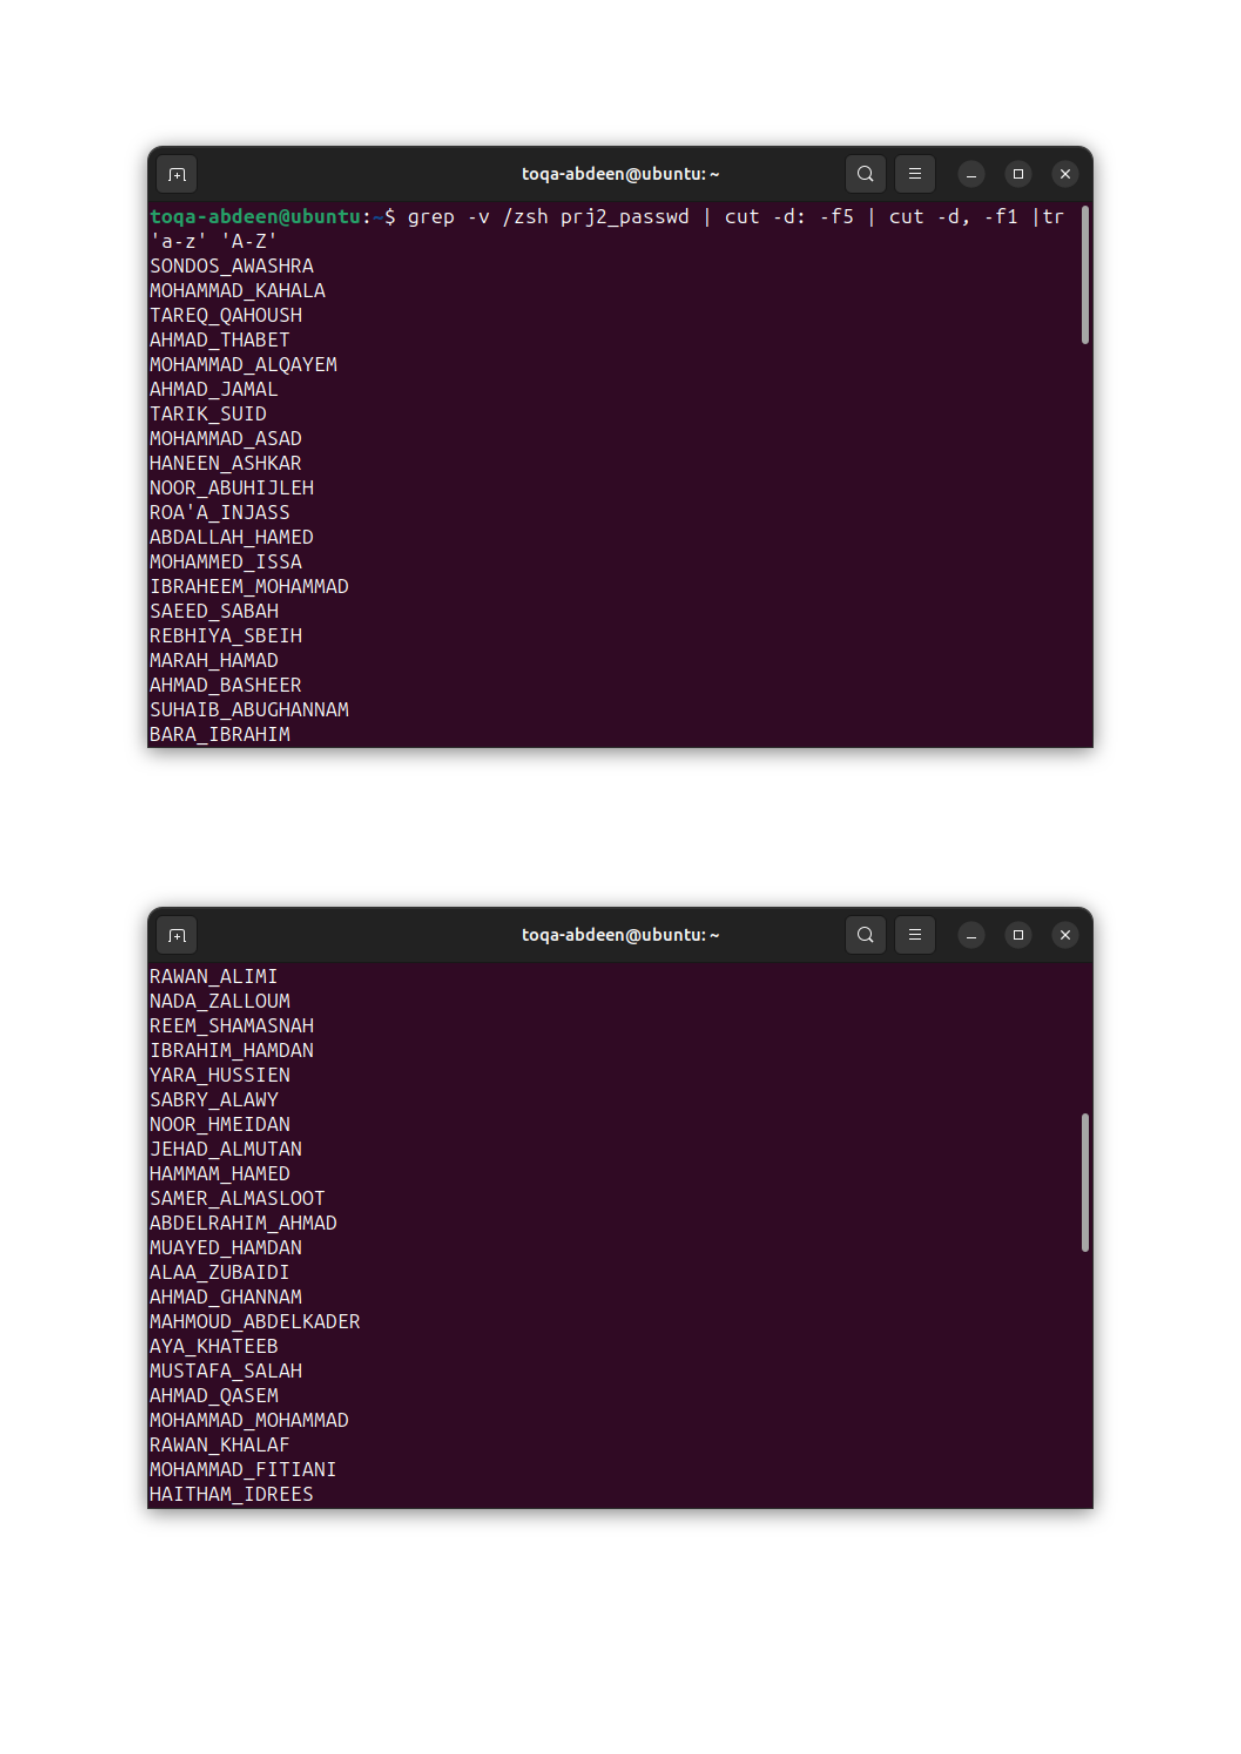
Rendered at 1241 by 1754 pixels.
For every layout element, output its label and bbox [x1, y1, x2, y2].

picture [118, 881, 1123, 1542]
picture [118, 120, 1123, 781]
